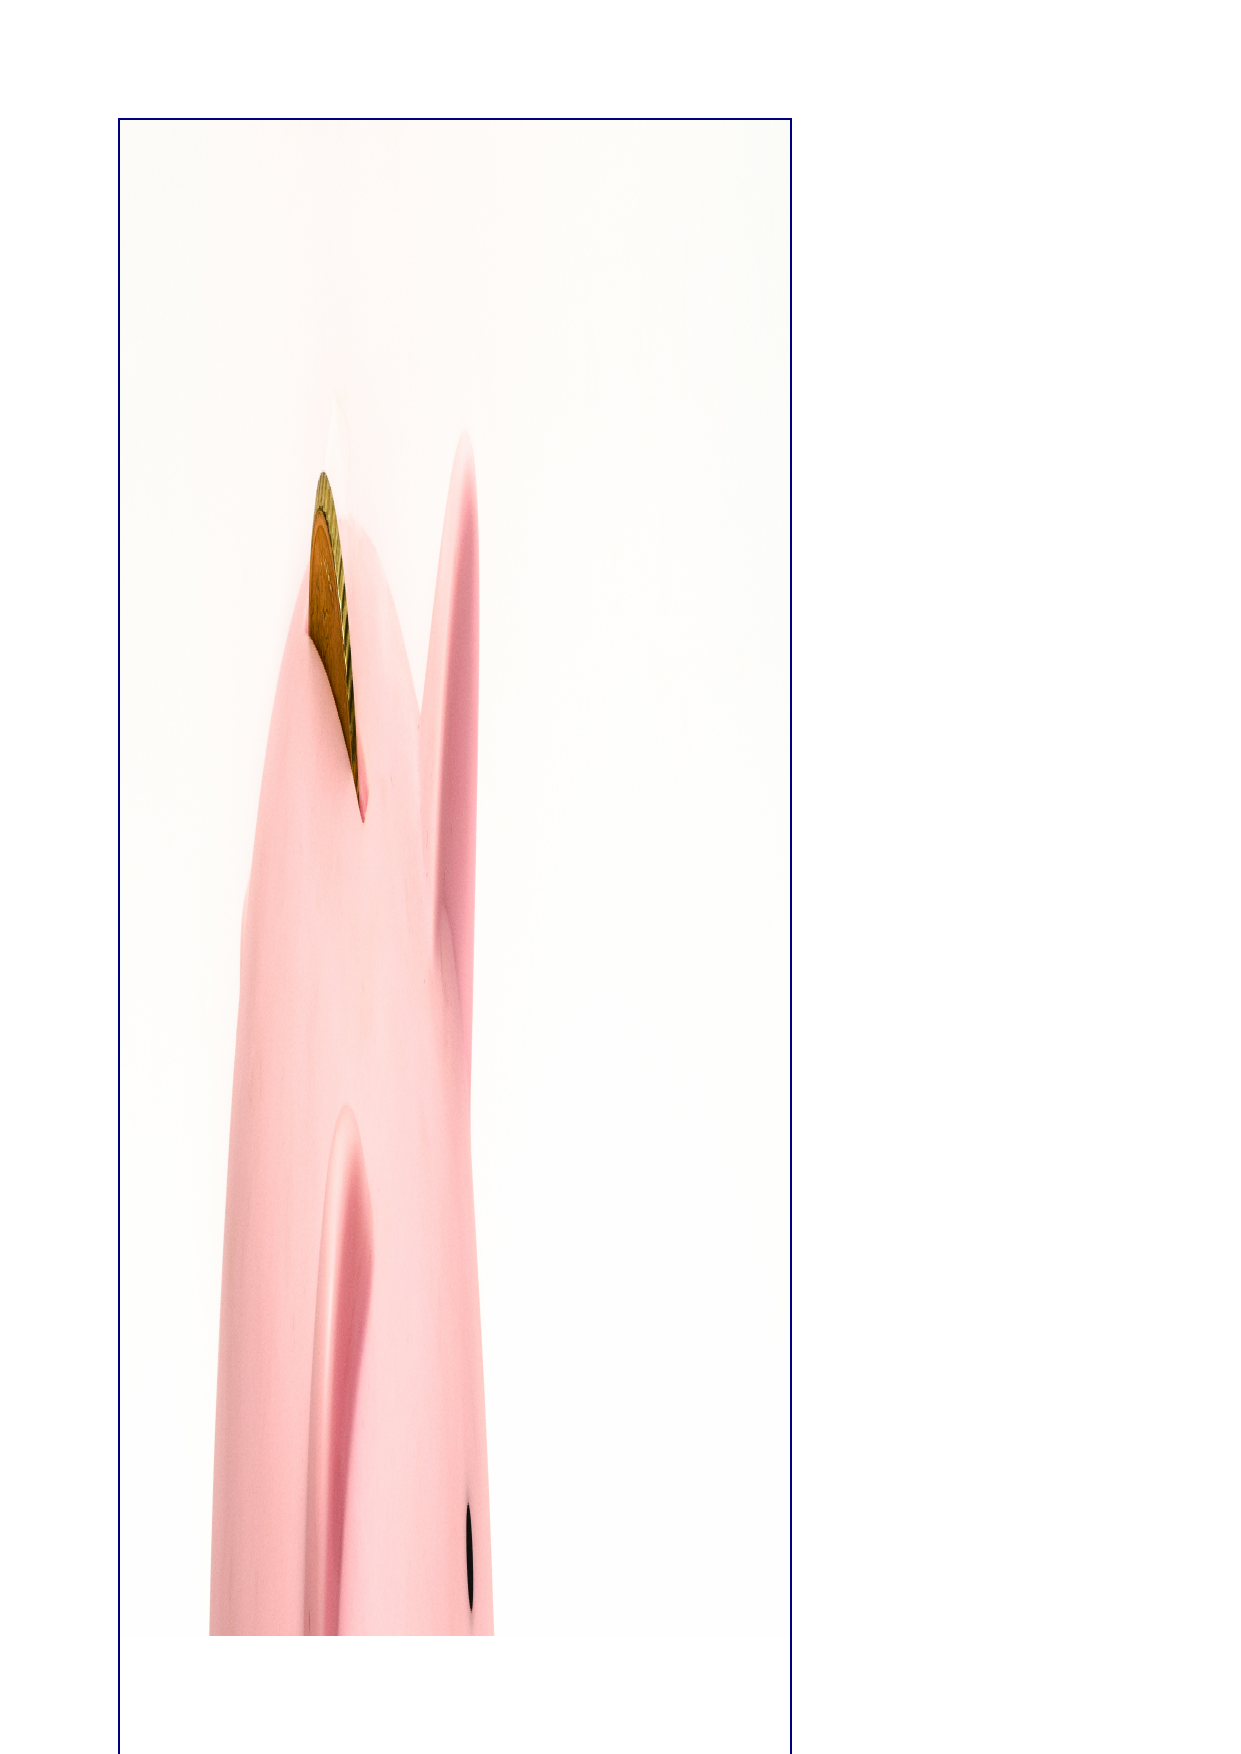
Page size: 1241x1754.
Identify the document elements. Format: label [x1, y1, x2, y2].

picture [120, 120, 790, 1636]
